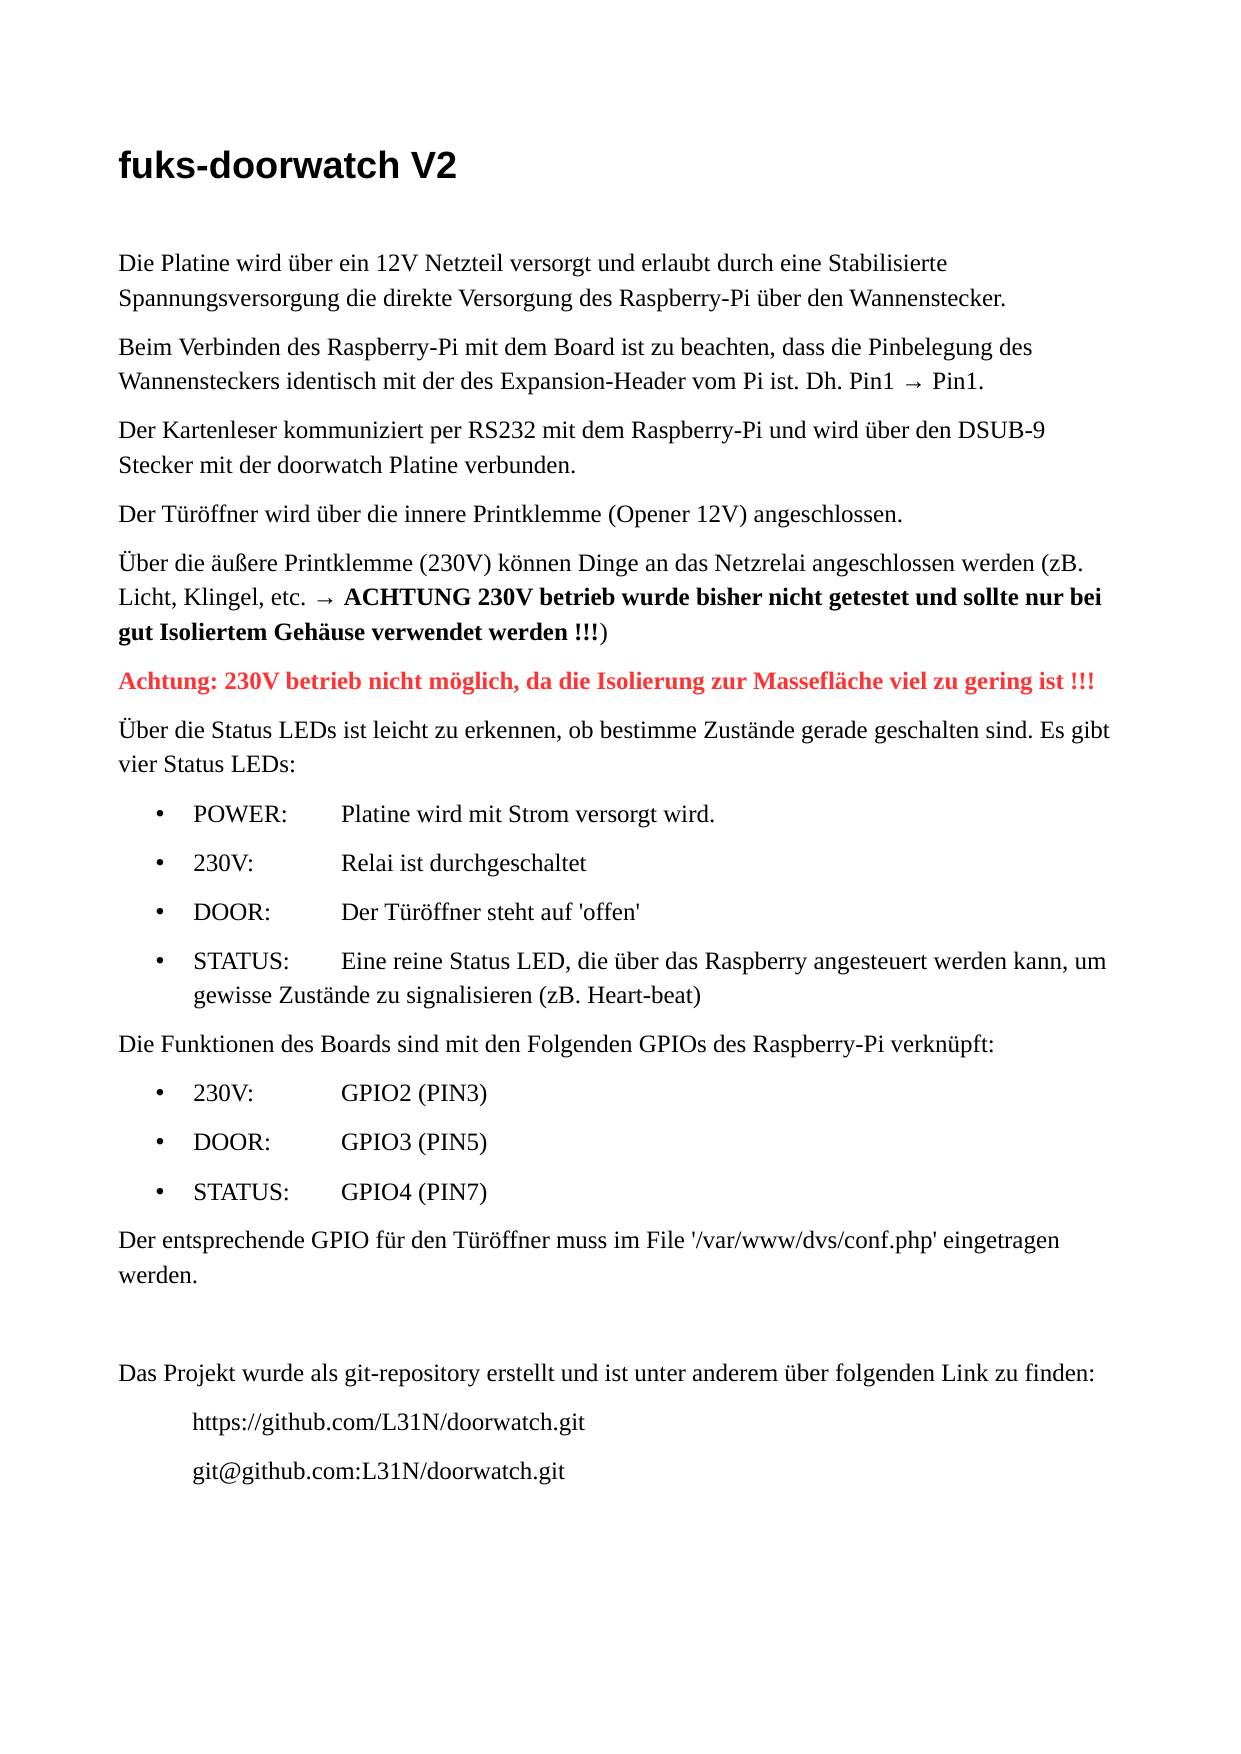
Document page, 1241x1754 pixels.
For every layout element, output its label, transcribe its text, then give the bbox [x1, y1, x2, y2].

list 230V: Relai ist durchgeschaltet [156, 848, 1122, 876]
list STATUS: Eine reine Status LED, die über das Raspberry angesteuert werden kann, um gewisse Zustände zu signalisieren (zB. Heart-beat) [156, 946, 1122, 1009]
list DOOR: GPIO3 (PIN5) [156, 1127, 1122, 1156]
text Über die Status LEDs ist leicht zu erkennen, ob bestimme Zustände gerade geschalten sind. Es gibt vier Status LEDs: [118, 715, 1122, 778]
text https://github.com/L31N/doorwatch.git [192, 1407, 1122, 1436]
text Beim Verbinden des Raspberry-Pi mit dem Board ist zu beachten, dass die Pinbelegung des Wannensteckers identisch mit der des Expansion-Header vom Pi ist. Dh. Pin1 → Pin1. [118, 332, 1122, 395]
list STATUS: GPIO4 (PIN7) [156, 1177, 1122, 1205]
subtitle fuks-doorwatch V2 [118, 143, 1122, 187]
text Der Türöffner wird über die innere Printklemme (Opener 12V) angeschlossen. [118, 499, 1122, 528]
text Der Kartenleser kommuniziert per RS232 mit dem Raspberry-Pi und wird über den DSUB-9 Stecker mit der doorwatch Platine verbunden. [118, 415, 1122, 479]
text Das Projekt wurde als git-repository erstellt und ist unter anderem über folgenden Link zu finden: [118, 1358, 1122, 1387]
list DOOR: Der Türöffner steht auf 'offen' [156, 897, 1122, 926]
text Der entsprechende GPIO für den Türöffner muss im File '/var/www/dvs/conf.php' eingetragen werden. [118, 1226, 1122, 1289]
list 230V: GPIO2 (PIN3) [156, 1078, 1122, 1107]
list POWER: Platine wird mit Strom versorgt wird. [156, 799, 1122, 827]
text Über die äußere Printklemme (230V) können Dinge an das Netzrelai angeschlossen werden (zB. Licht, Klingel, etc. → ACHTUNG 230V betrieb wurde bisher nicht getestet und sollte nur bei gut Isoliertem Gehäuse verwendet werden !!!) [118, 548, 1122, 646]
text Achtung: 230V betrieb nicht möglich, da die Isolierung zur Massefläche viel zu gering ist !!! [118, 666, 1122, 695]
text Die Funktionen des Boards sind mit den Folgenden GPIOs des Raspberry-Pi verknüpft: [118, 1029, 1122, 1058]
text git@github.com:L31N/doorwatch.git [192, 1456, 1122, 1485]
text Die Platine wird über ein 12V Netzteil versorgt und erlaubt durch eine Stabilisierte Spannungsversorgung die direkte Versorgung des Raspberry-Pi über den Wannenstecker. [118, 248, 1122, 312]
